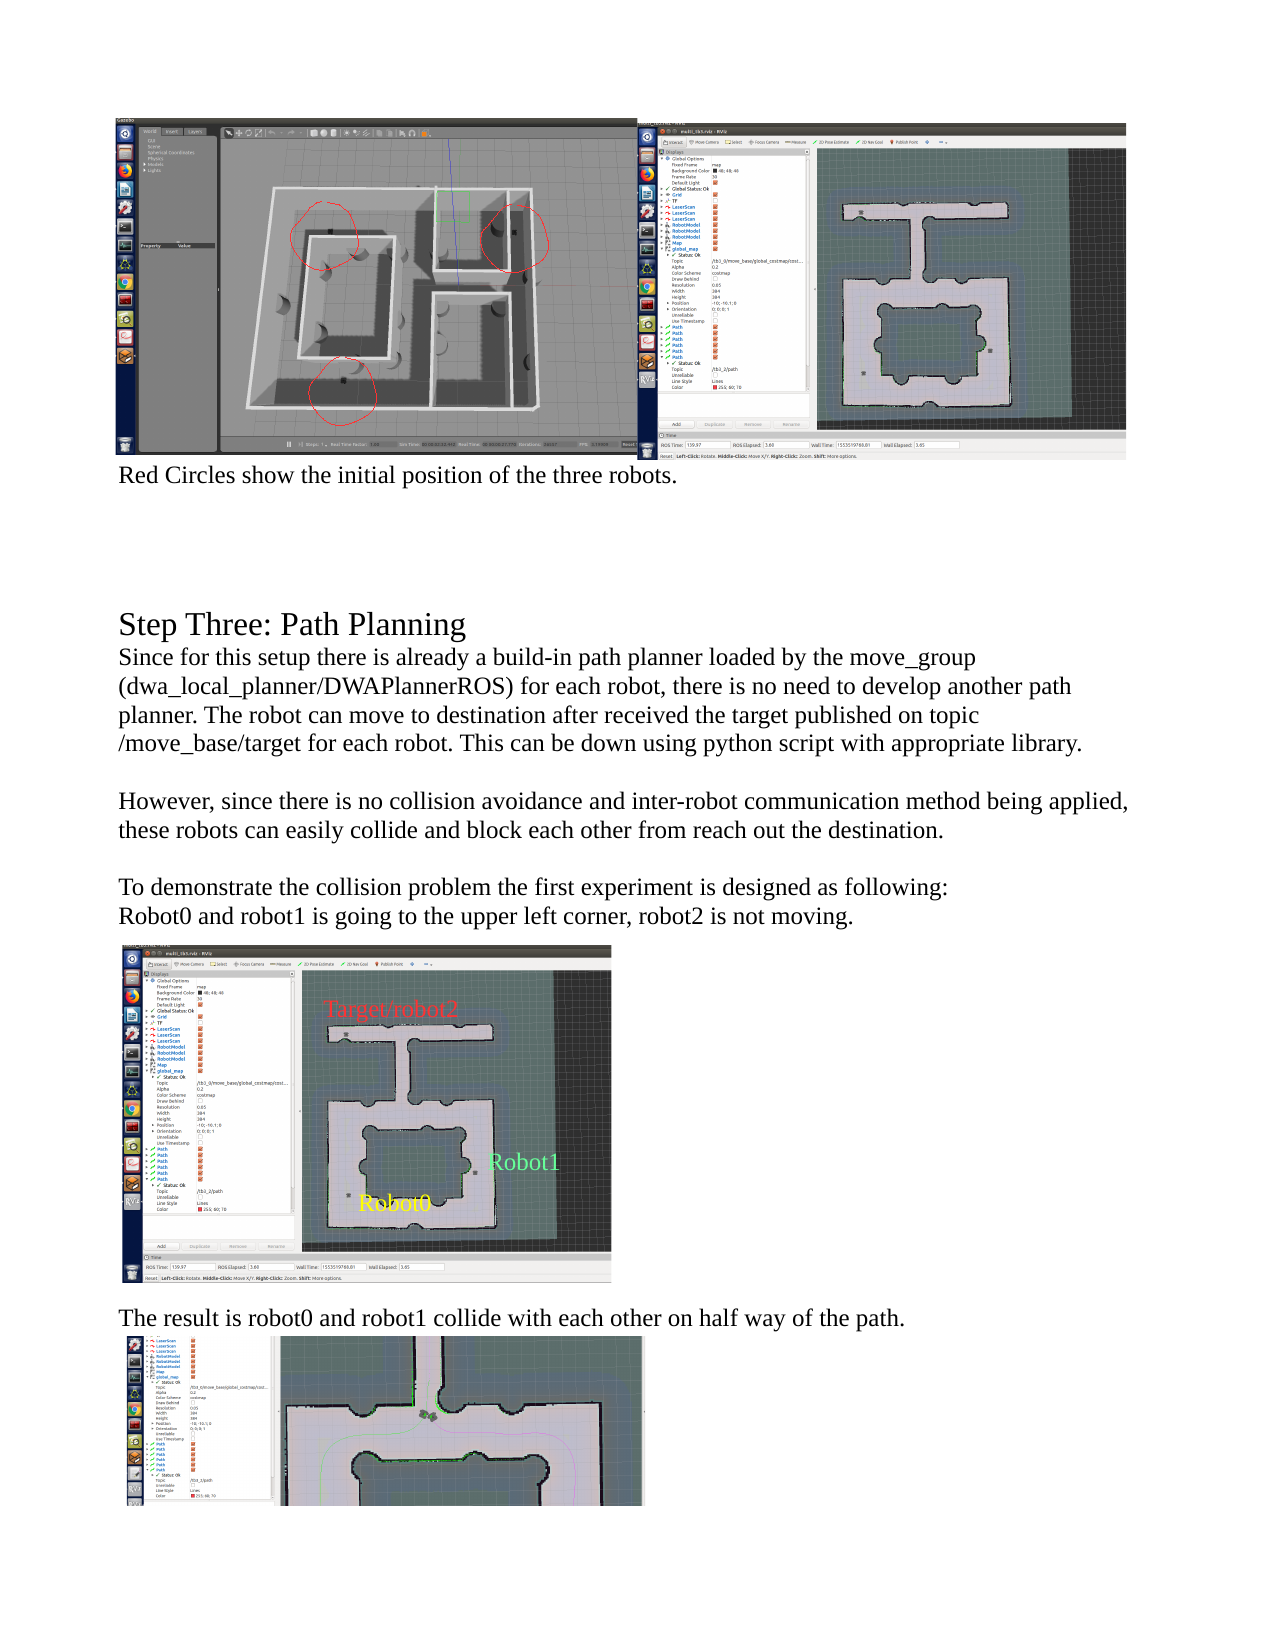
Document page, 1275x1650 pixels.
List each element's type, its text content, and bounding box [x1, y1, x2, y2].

text Step Three: Path Planning [118, 604, 1157, 642]
text Red Circles show the initial position of the three robots. [118, 118, 1157, 489]
text However, since there is no collision avoidance and inter-robot communication method being applied, these robots can easily collide and block each other from reach out the destination. [118, 786, 1157, 843]
text The result is robot0 and robot1 collide with each other on half way of the path. [118, 1303, 1157, 1332]
text To demonstrate the collision problem the first experiment is designed as following: [118, 872, 1157, 901]
text Robot0 and robot1 is going to the upper left corner, robot2 is not moving. [118, 901, 1157, 930]
text Since for this setup there is already a build-in path planner loaded by the move_group (dwa_local_planner/DWAPlannerROS) for each robot, there is no need to develop another path planner. The robot can move to destination after received the target published on topic /move_base/target for each robot. This can be down using python script with appropriate library. [118, 642, 1157, 757]
